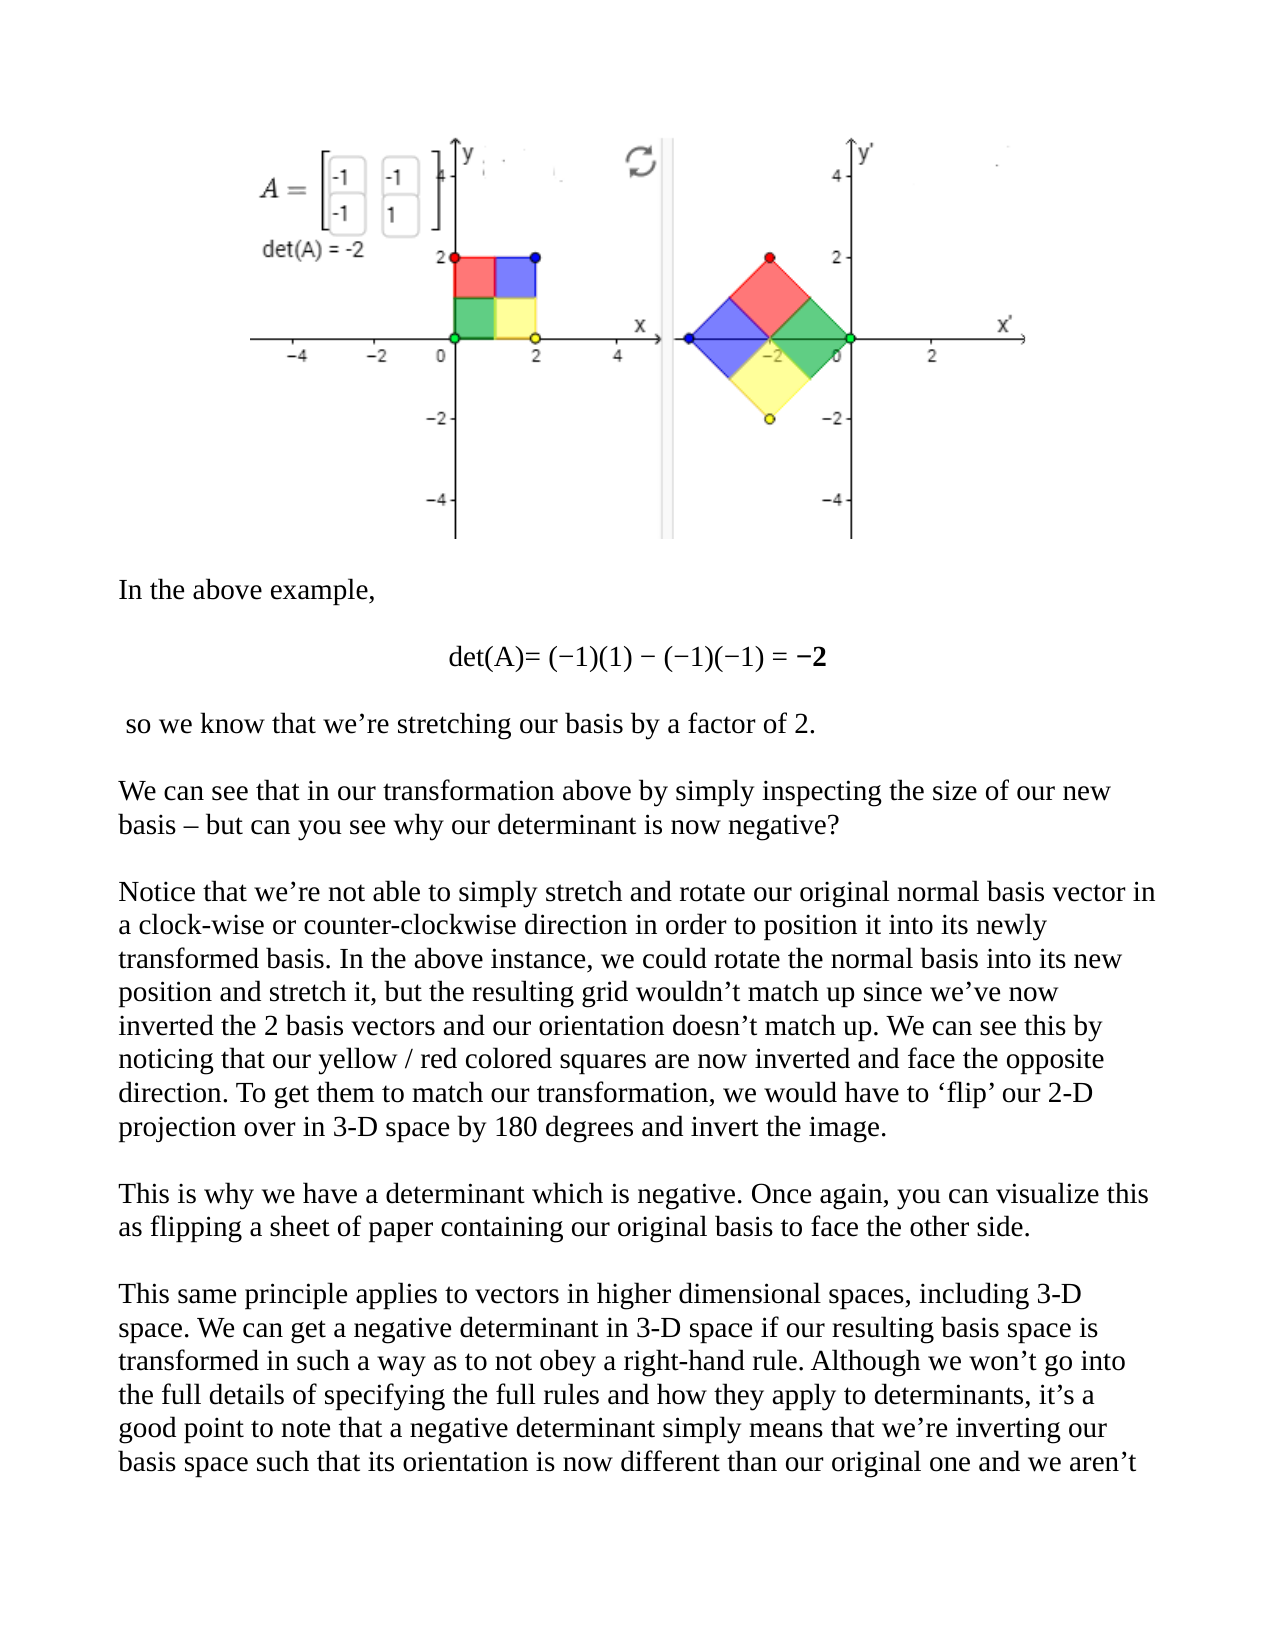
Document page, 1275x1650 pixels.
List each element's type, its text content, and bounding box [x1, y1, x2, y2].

text In the above example, [118, 572, 1157, 606]
text We can see that in our transformation above by simply inspecting the size of our new basis – but can you see why our determinant is now negative? [118, 773, 1157, 840]
picture [250, 118, 1025, 539]
text det(A)= (−1)(1) − (−1)(−1) = −2 [118, 639, 1157, 673]
text This is why we have a determinant which is negative. Once again, you can visualize this as flipping a sheet of paper containing our original basis to face the other side. [118, 1176, 1157, 1243]
text This same principle applies to vectors in higher dimensional spaces, including 3-D space. We can get a negative determinant in 3-D space if our resulting basis space is transformed in such a way as to not obey a right-hand rule. Although we won’t go into the full details of specifying the full rules and how they apply to determinants, it’s a good point to note that a negative determinant simply means that we’re inverting our basis space such that its orientation is now different than our original one and we aren’t [118, 1276, 1157, 1478]
text Notice that we’re not able to simply stretch and rotate our original normal basis vector in a clock-wise or counter-clockwise direction in order to position it into its newly transformed basis. In the above instance, we could rotate the normal basis into its new position and stretch it, but the resulting grid wouldn’t match up since we’ve now inverted the 2 basis vectors and our orientation doesn’t match up. We can see this by noticing that our yellow / red colored squares are now inverted and face the opposite direction. To get them to match our transformation, we would have to ‘flip’ our 2-D projection over in 3-D space by 180 degrees and invert the image. [118, 874, 1157, 1142]
text so we know that we’re stretching our basis by a factor of 2. [118, 706, 1157, 740]
